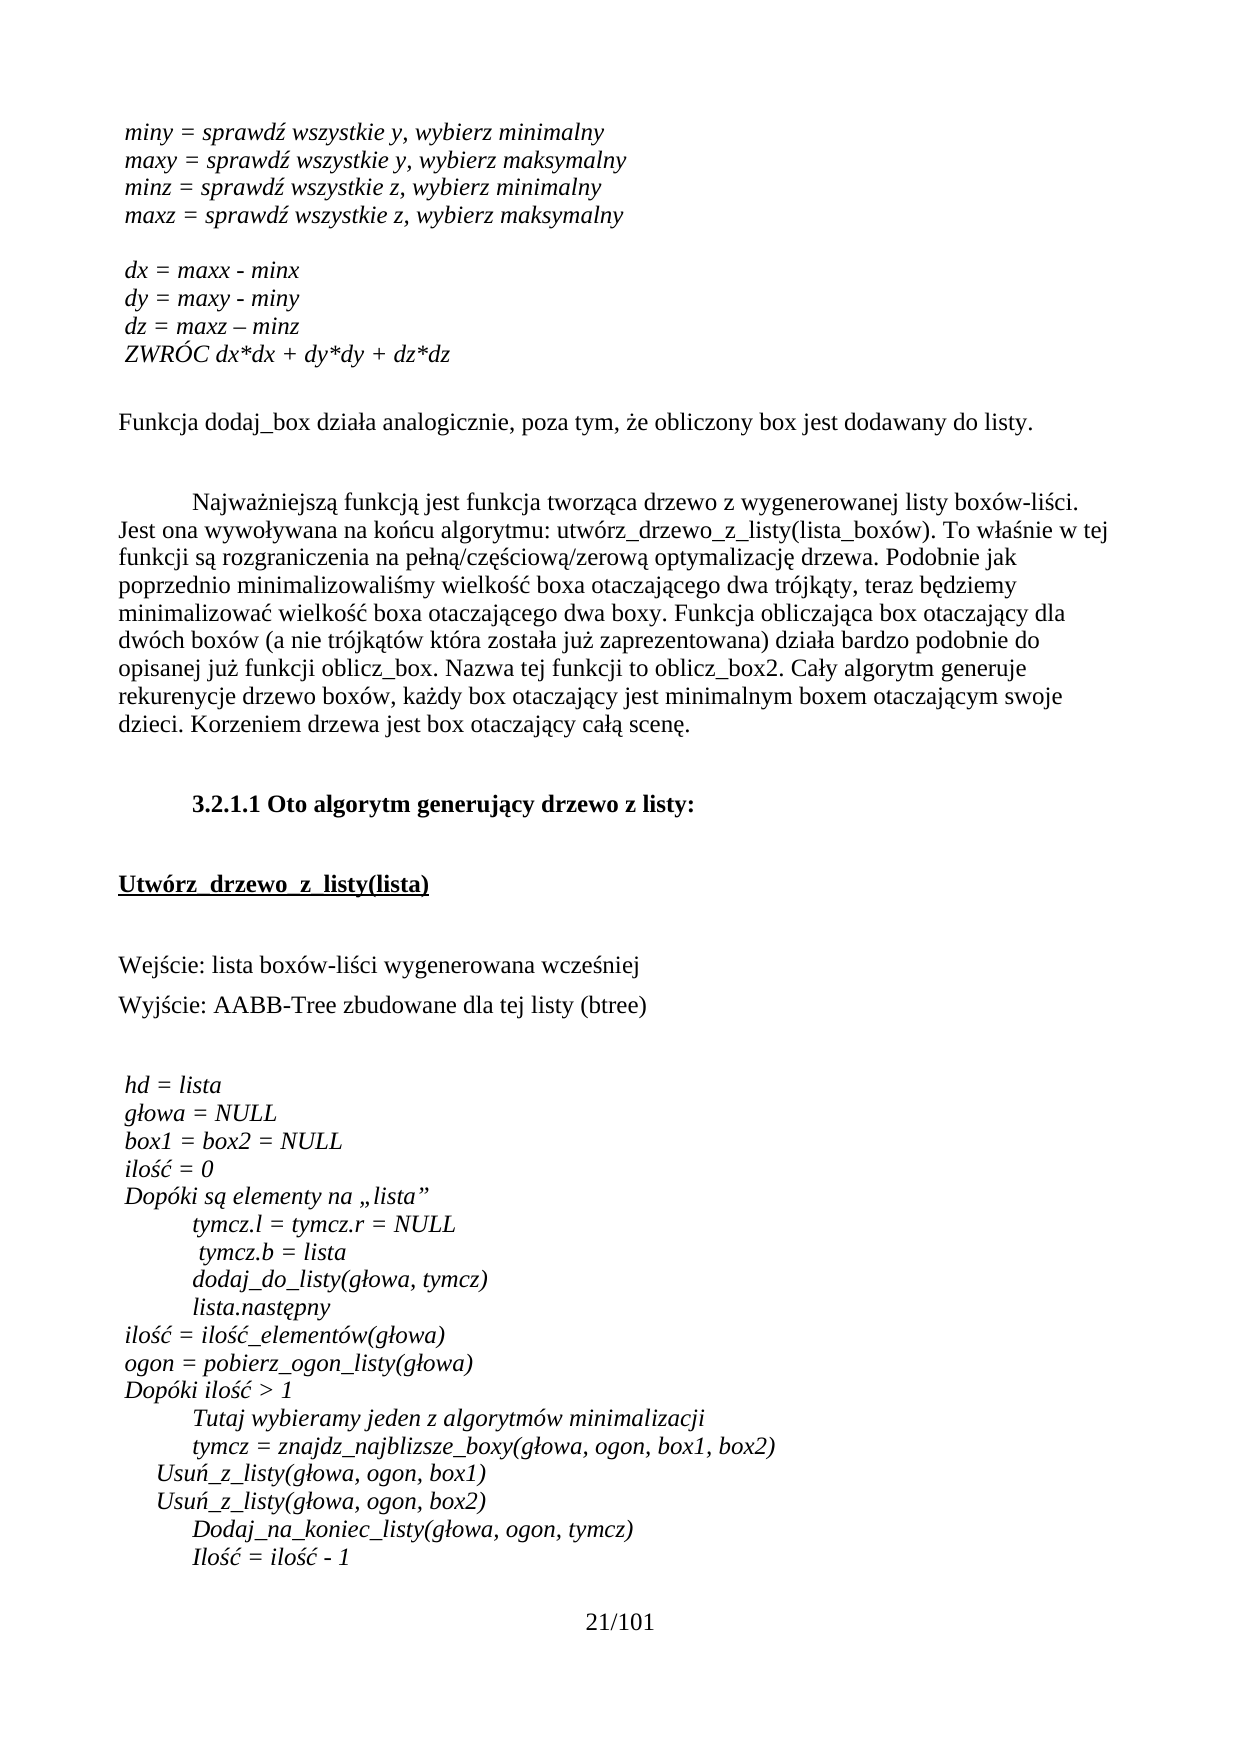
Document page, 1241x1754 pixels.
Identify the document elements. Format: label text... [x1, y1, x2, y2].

text ilość = 0 [118, 1155, 1122, 1182]
text tymcz.b = lista [118, 1238, 1122, 1266]
text Tutaj wybieramy jeden z algorytmów minimalizacji [118, 1404, 1122, 1432]
text Dodaj_na_koniec_listy(głowa, ogon, tymcz) [118, 1515, 1122, 1543]
text Dopóki są elementy na „lista” [118, 1182, 1122, 1210]
text ilość = ilość_elementów(głowa) [118, 1321, 1122, 1349]
text Najważniejszą funkcją jest funkcja tworząca drzewo z wygenerowanej listy boxów-liści. Jest ona wywoływana na końcu algorytmu: utwórz_drzewo_z_listy(lista_boxów). To właśnie w tej funkcji są rozgraniczenia na pełną/częściową/zerową optymalizację drzewa. Podobnie jak poprzednio minimalizowaliśmy wielkość boxa otaczającego dwa trójkąty, teraz będziemy minimalizować wielkość boxa otaczającego dwa boxy. Funkcja obliczająca box otaczający dla dwóch boxów (a nie trójkątów która została już zaprezentowana) działa bardzo podobnie do opisanej już funkcji oblicz_box. Nazwa tej funkcji to oblicz_box2. Cały algorytm generuje rekurenycje drzewo boxów, każdy box otaczający jest minimalnym boxem otaczającym swoje dzieci. Korzeniem drzewa jest box otaczający całą scenę. [118, 488, 1122, 737]
text tymcz = znajdz_najblizsze_boxy(głowa, ogon, box1, box2) [118, 1432, 1122, 1459]
text Usuń_z_listy(głowa, ogon, box2) [118, 1487, 1122, 1515]
text dodaj_do_listy(głowa, tymcz) [118, 1266, 1122, 1293]
text 3.2.1.1 Oto algorytm generujący drzewo z listy: [118, 790, 1122, 818]
text Usuń_z_listy(głowa, ogon, box1) [118, 1459, 1122, 1487]
text Wejście: lista boxów-liści wygenerowana wcześniej [118, 951, 1122, 979]
text tymcz.l = tymcz.r = NULL [118, 1210, 1122, 1238]
text Utwórz_drzewo_z_listy(lista) [118, 871, 1122, 898]
text maxz = sprawdź wszystkie z, wybierz maksymalny [118, 201, 1122, 229]
text ZWRÓC dx*dx + dy*dy + dz*dz [118, 340, 1122, 367]
text dy = maxy - miny [118, 284, 1122, 312]
text hd = lista [118, 1072, 1122, 1099]
text box1 = box2 = NULL [118, 1127, 1122, 1155]
text Dopóki ilość > 1 [118, 1376, 1122, 1404]
text miny = sprawdź wszystkie y, wybierz minimalny [118, 118, 1122, 146]
text Funkcja dodaj_box działa analogicznie, poza tym, że obliczony box jest dodawany do listy. [118, 408, 1122, 435]
text minz = sprawdź wszystkie z, wybierz minimalny [118, 173, 1122, 201]
text Ilość = ilość - 1 [118, 1543, 1122, 1570]
text lista.następny [118, 1293, 1122, 1321]
text Wyjście: AABB-Tree zbudowane dla tej listy (btree) [118, 991, 1122, 1019]
text ogon = pobierz_ogon_listy(głowa) [118, 1349, 1122, 1376]
text głowa = NULL [118, 1099, 1122, 1127]
text dz = maxz – minz [118, 312, 1122, 340]
text maxy = sprawdź wszystkie y, wybierz maksymalny [118, 146, 1122, 173]
text dx = maxx - minx [118, 257, 1122, 284]
